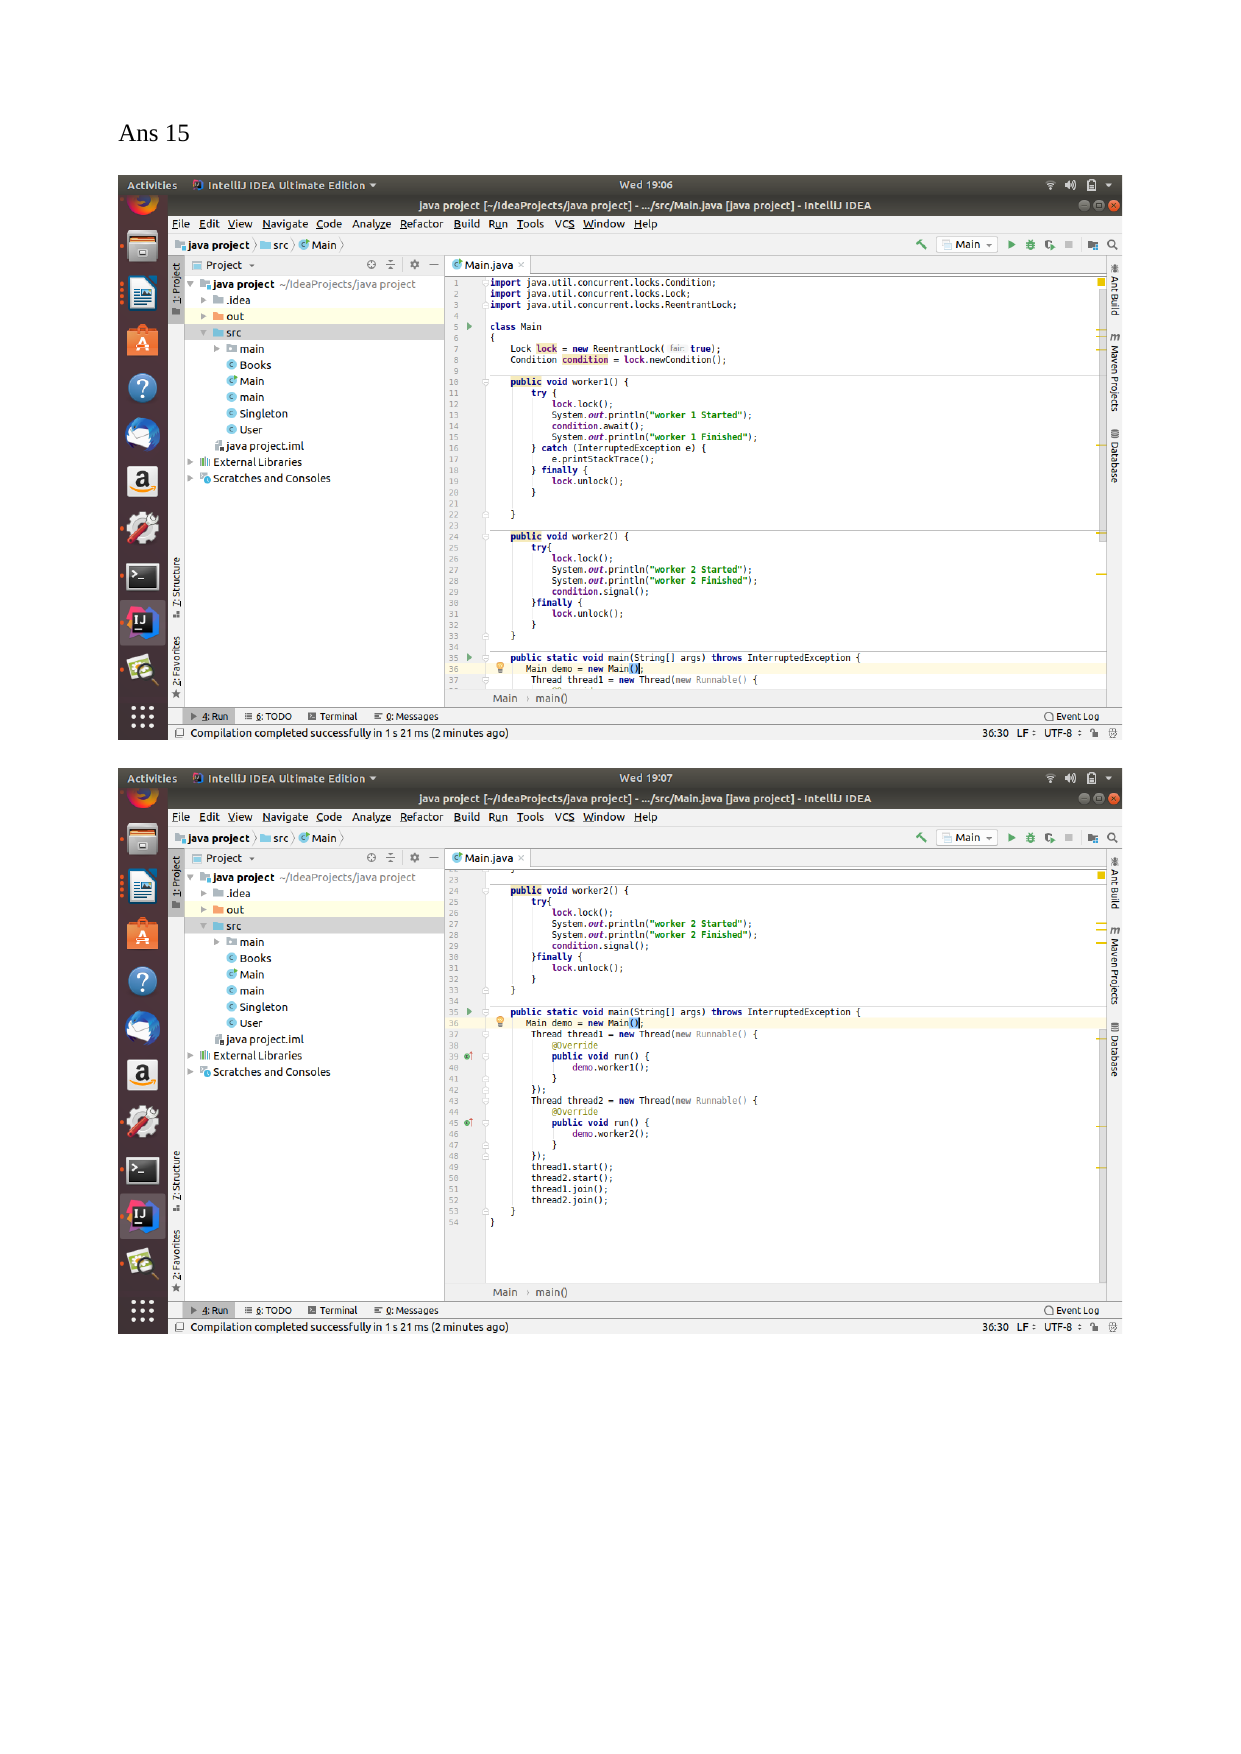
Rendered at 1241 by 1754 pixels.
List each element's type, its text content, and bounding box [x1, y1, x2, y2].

picture [118, 175, 1123, 740]
picture [118, 768, 1123, 1334]
text Ans 15 [118, 118, 1122, 147]
